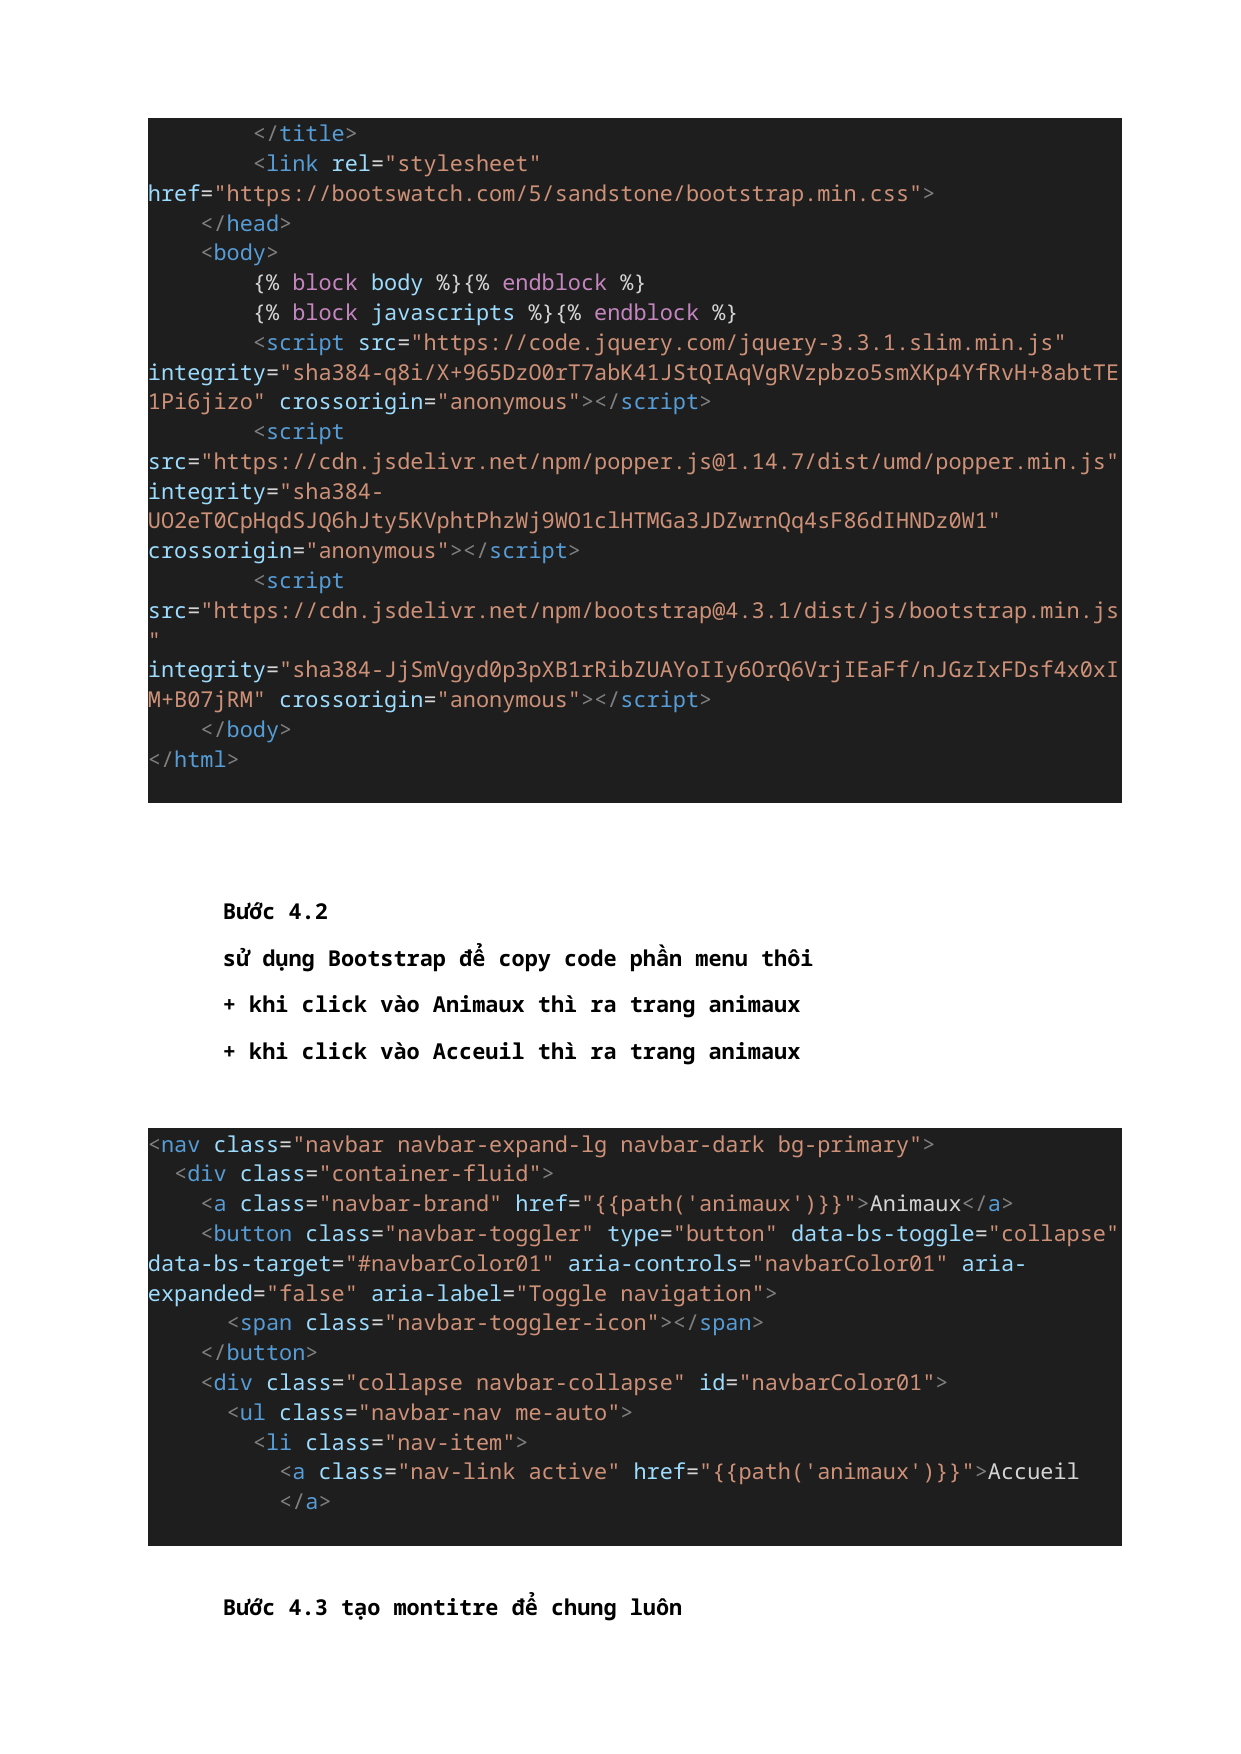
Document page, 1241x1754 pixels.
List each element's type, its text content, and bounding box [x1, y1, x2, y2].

text <div class="container-fluid"> [148, 1158, 1122, 1188]
text <script src="https://cdn.jsdelivr.net/npm/bootstrap@4.3.1/dist/js/bootstrap.min.js" integrity="sha384-JjSmVgyd0p3pXB1rRibZUAYoIIy6OrQ6VrjIEaFf/nJGzIxFDsf4x0xIM+B07jRM" crossorigin="anonymous"></script> [148, 565, 1122, 714]
text </head> [148, 207, 1122, 237]
text <script src="https://code.jquery.com/jquery-3.3.1.slim.min.js" integrity="sha384-q8i/X+965DzO0rT7abK41JStQIAqVgRVzpbzo5smXKp4YfRvH+8abtTE1Pi6jizo" crossorigin="anonymous"></script> [148, 327, 1122, 416]
text </body> [148, 714, 1122, 744]
text <link rel="stylesheet" href="https://bootswatch.com/5/sandstone/bootstrap.min.css"> [148, 148, 1122, 207]
text </button> [148, 1337, 1122, 1367]
text <span class="navbar-toggler-icon"></span> [148, 1307, 1122, 1337]
text </title> [148, 118, 1122, 148]
list + khi click vào Acceuil thì ra trang animaux [223, 1036, 1122, 1065]
text <li class="nav-item"> [148, 1426, 1122, 1456]
text <button class="navbar-toggler" type="button" data-bs-toggle="collapse" data-bs-target="#navbarColor01" aria-controls="navbarColor01" aria-expanded="false" aria-label="Toggle navigation"> [148, 1218, 1122, 1307]
text {% block body %}{% endblock %} [148, 267, 1122, 297]
list Bước 4.2 [223, 896, 1122, 926]
list sử dụng Bootstrap để copy code phần menu thôi [223, 943, 1122, 972]
list + khi click vào Animaux thì ra trang animaux [223, 989, 1122, 1019]
text </html> [148, 744, 1122, 773]
text <script src="https://cdn.jsdelivr.net/npm/popper.js@1.14.7/dist/umd/popper.min.js" integrity="sha384-UO2eT0CpHqdSJQ6hJty5KVphtPhzWj9WO1clHTMGa3JDZwrnQq4sF86dIHNDz0W1" crossorigin="anonymous"></script> [148, 416, 1122, 565]
text <body> [148, 237, 1122, 267]
text <a class="navbar-brand" href="{{path('animaux')}}">Animaux</a> [148, 1188, 1122, 1218]
text {% block javascripts %}{% endblock %} [148, 297, 1122, 327]
text <nav class="navbar navbar-expand-lg navbar-dark bg-primary"> [148, 1128, 1122, 1158]
text <ul class="navbar-nav me-auto"> [148, 1397, 1122, 1426]
text <div class="collapse navbar-collapse" id="navbarColor01"> [148, 1367, 1122, 1397]
text <a class="nav-link active" href="{{path('animaux')}}">Accueil [148, 1456, 1122, 1486]
list Bước 4.3 tạo montitre để chung luôn [223, 1592, 1122, 1622]
text </a> [148, 1486, 1122, 1516]
